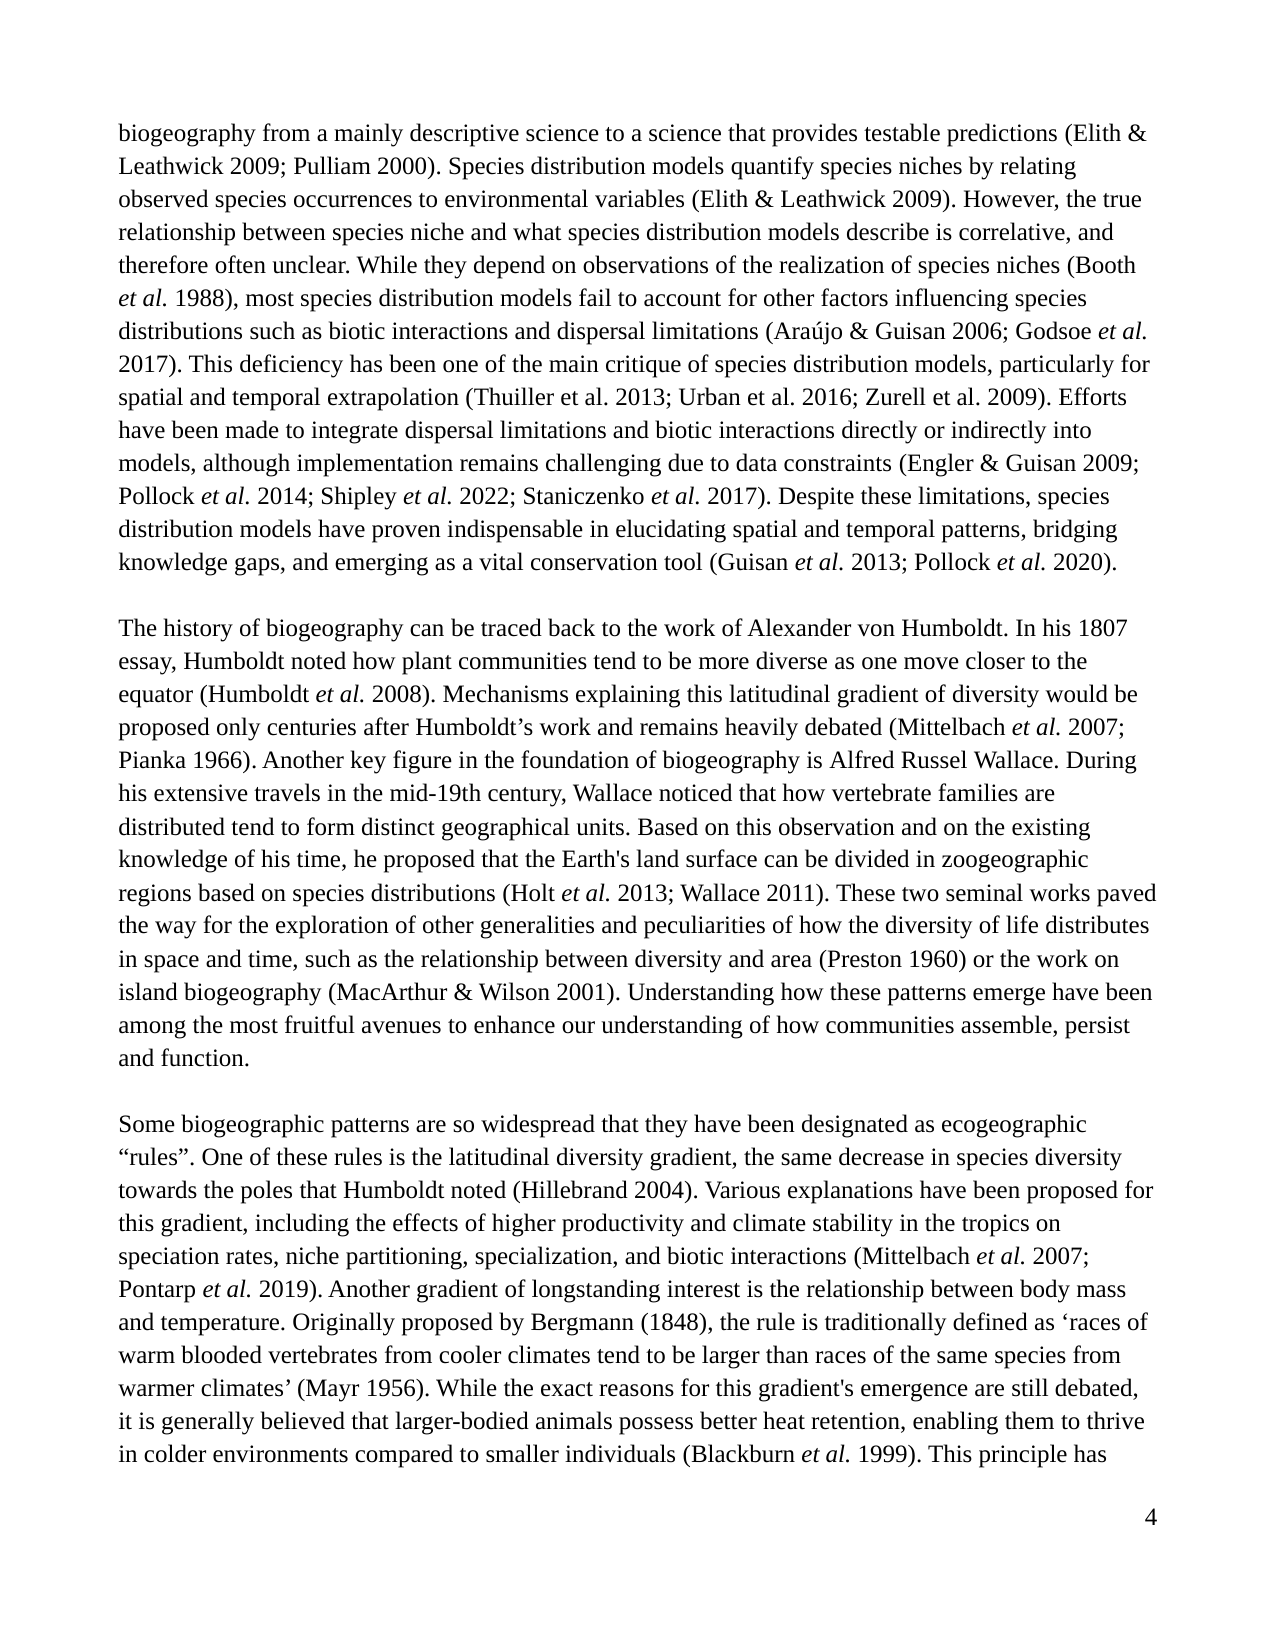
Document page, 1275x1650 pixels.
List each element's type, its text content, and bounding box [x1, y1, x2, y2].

text biogeography from a mainly descriptive science to a science that provides testable predictions (Elith & Leathwick 2009; Pulliam 2000). Species distribution models quantify species niches by relating observed species occurrences to environmental variables (Elith & Leathwick 2009). However, the true relationship between species niche and what species distribution models describe is correlative, and therefore often unclear. While they depend on observations of the realization of species niches (Booth et al. 1988), most species distribution models fail to account for other factors influencing species distributions such as biotic interactions and dispersal limitations (Araújo & Guisan 2006; Godsoe et al. 2017). This deficiency has been one of the main critique of species distribution models, particularly for spatial and temporal extrapolation (Thuiller et al. 2013; Urban et al. 2016; Zurell et al. 2009). Efforts have been made to integrate dispersal limitations and biotic interactions directly or indirectly into models, although implementation remains challenging due to data constraints (Engler & Guisan 2009; Pollock et al. 2014; Shipley et al. 2022; Staniczenko et al. 2017). Despite these limitations, species distribution models have proven indispensable in elucidating spatial and temporal patterns, bridging knowledge gaps, and emerging as a vital conservation tool (Guisan et al. 2013; Pollock et al. 2020). [118, 118, 1157, 576]
text Some biogeographic patterns are so widespread that they have been designated as ecogeographic “rules”. One of these rules is the latitudinal diversity gradient, the same decrease in species diversity towards the poles that Humboldt noted (Hillebrand 2004). Various explanations have been proposed for this gradient, including the effects of higher productivity and climate stability in the tropics on speciation rates, niche partitioning, specialization, and biotic interactions (Mittelbach et al. 2007; Pontarp et al. 2019). Another gradient of longstanding interest is the relationship between body mass and temperature. Originally proposed by Bergmann (1848), the rule is traditionally defined as ‘races of warm blooded vertebrates from cooler climates tend to be larger than races of the same species from warmer climates’ (Mayr 1956). While the exact reasons for this gradient's emergence are still debated, it is generally believed that larger-bodied animals possess better heat retention, enabling them to thrive in colder environments compared to smaller individuals (Blackburn et al. 1999). This principle has [118, 1109, 1157, 1468]
text The history of biogeography can be traced back to the work of Alexander von Humboldt. In his 1807 essay, Humboldt noted how plant communities tend to be more diverse as one move closer to the equator (Humboldt et al. 2008). Mechanisms explaining this latitudinal gradient of diversity would be proposed only centuries after Humboldt’s work and remains heavily debated (Mittelbach et al. 2007; Pianka 1966). Another key figure in the foundation of biogeography is Alfred Russel Wallace. During his extensive travels in the mid-19th century, Wallace noticed that how vertebrate families are distributed tend to form distinct geographical units. Based on this observation and on the existing knowledge of his time, he proposed that the Earth's land surface can be divided in zoogeographic regions based on species distributions (Holt et al. 2013; Wallace 2011). These two seminal works paved the way for the exploration of other generalities and peculiarities of how the diversity of life distributes in space and time, such as the relationship between diversity and area (Preston 1960) or the work on island biogeography (MacArthur & Wilson 2001). Understanding how these patterns emerge have been among the most fruitful avenues to enhance our understanding of how communities assemble, persist and function. [118, 613, 1157, 1071]
